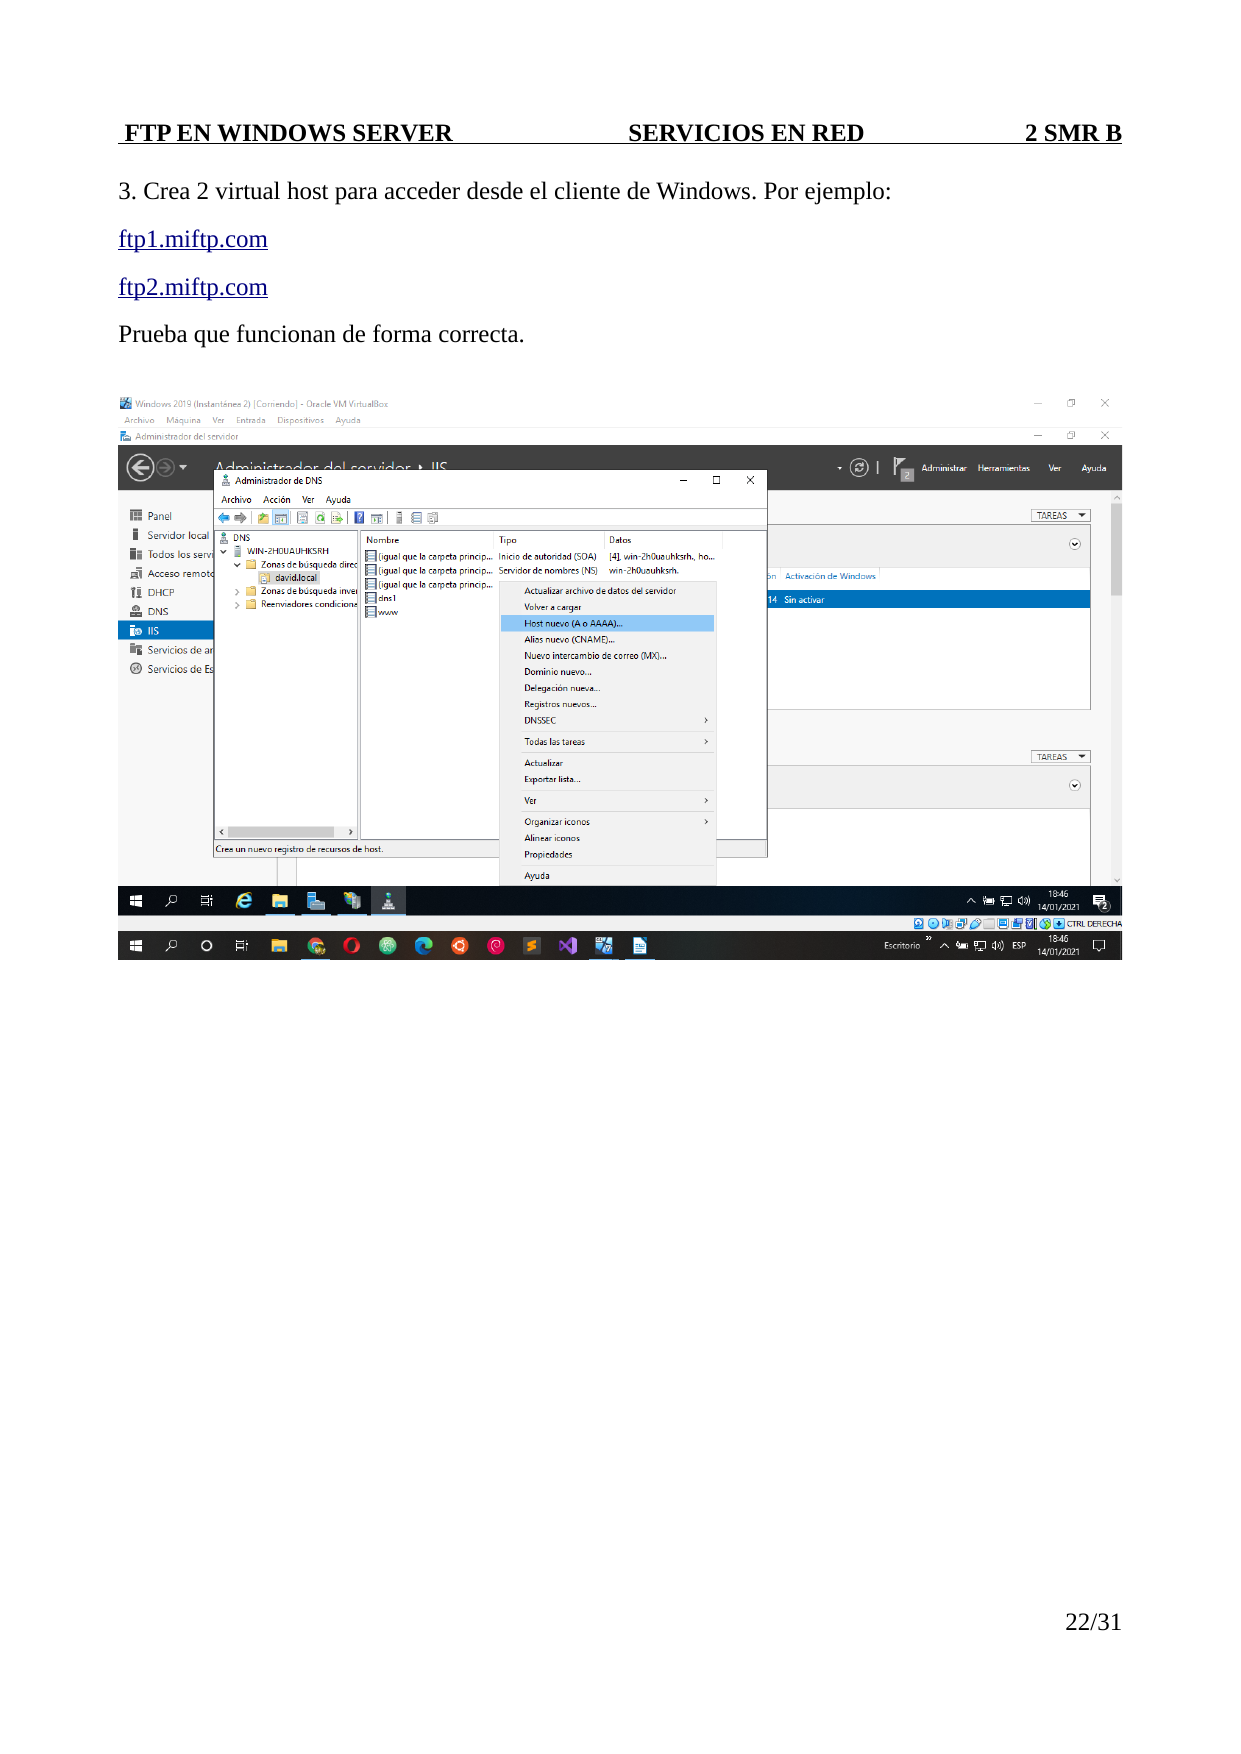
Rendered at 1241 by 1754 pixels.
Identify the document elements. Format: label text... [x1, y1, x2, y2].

text Prueba que funcionan de forma correcta. [118, 319, 1122, 348]
picture [118, 395, 1123, 960]
text ftp1.miftp.com [118, 224, 1122, 253]
text 3. Crea 2 virtual host para acceder desde el cliente de Windows. Por ejemplo: [118, 176, 1122, 205]
text ftp2.miftp.com [118, 272, 1122, 300]
